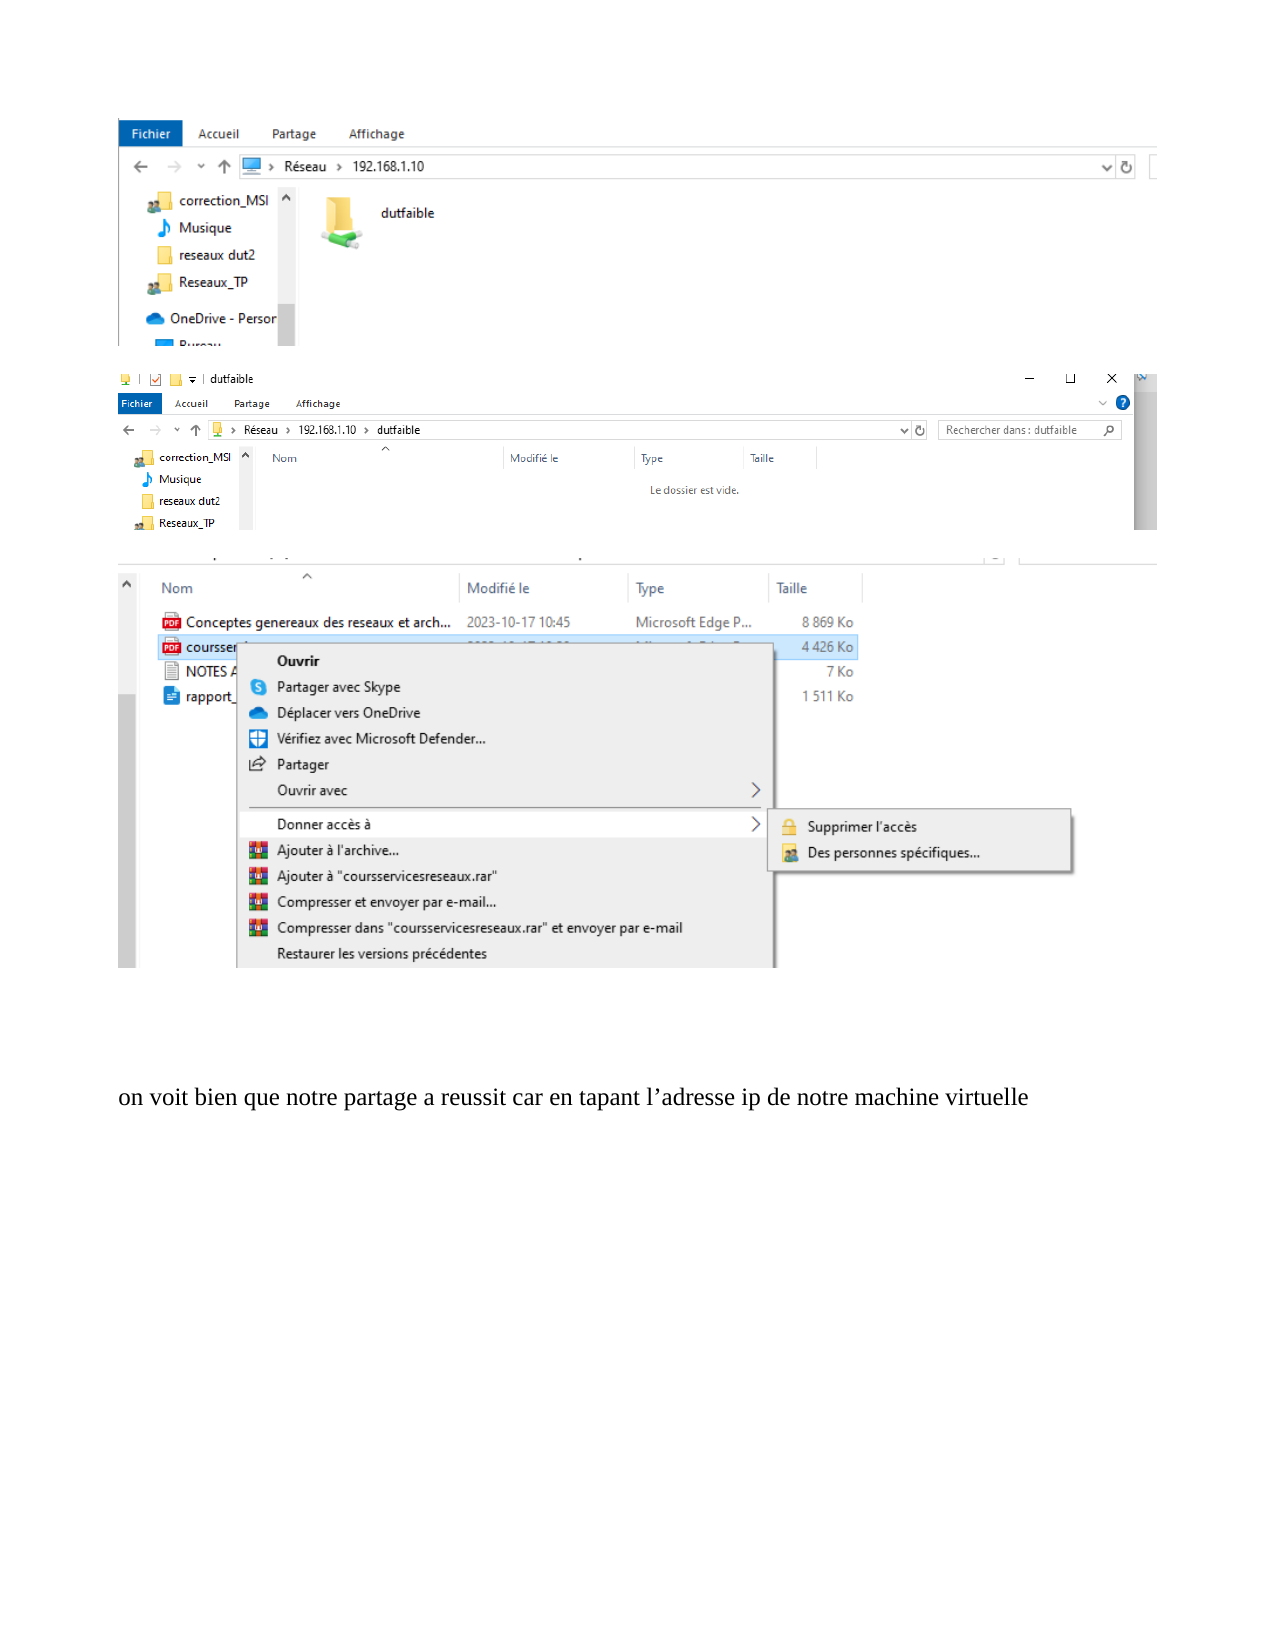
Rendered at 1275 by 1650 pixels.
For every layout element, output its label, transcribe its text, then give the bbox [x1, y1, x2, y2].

picture [118, 118, 1157, 346]
picture [118, 558, 1157, 968]
text on voit bien que notre partage a reussit car en tapant l’adresse ip de notre machine virtuelle [118, 1082, 1157, 1111]
picture [118, 374, 1157, 530]
